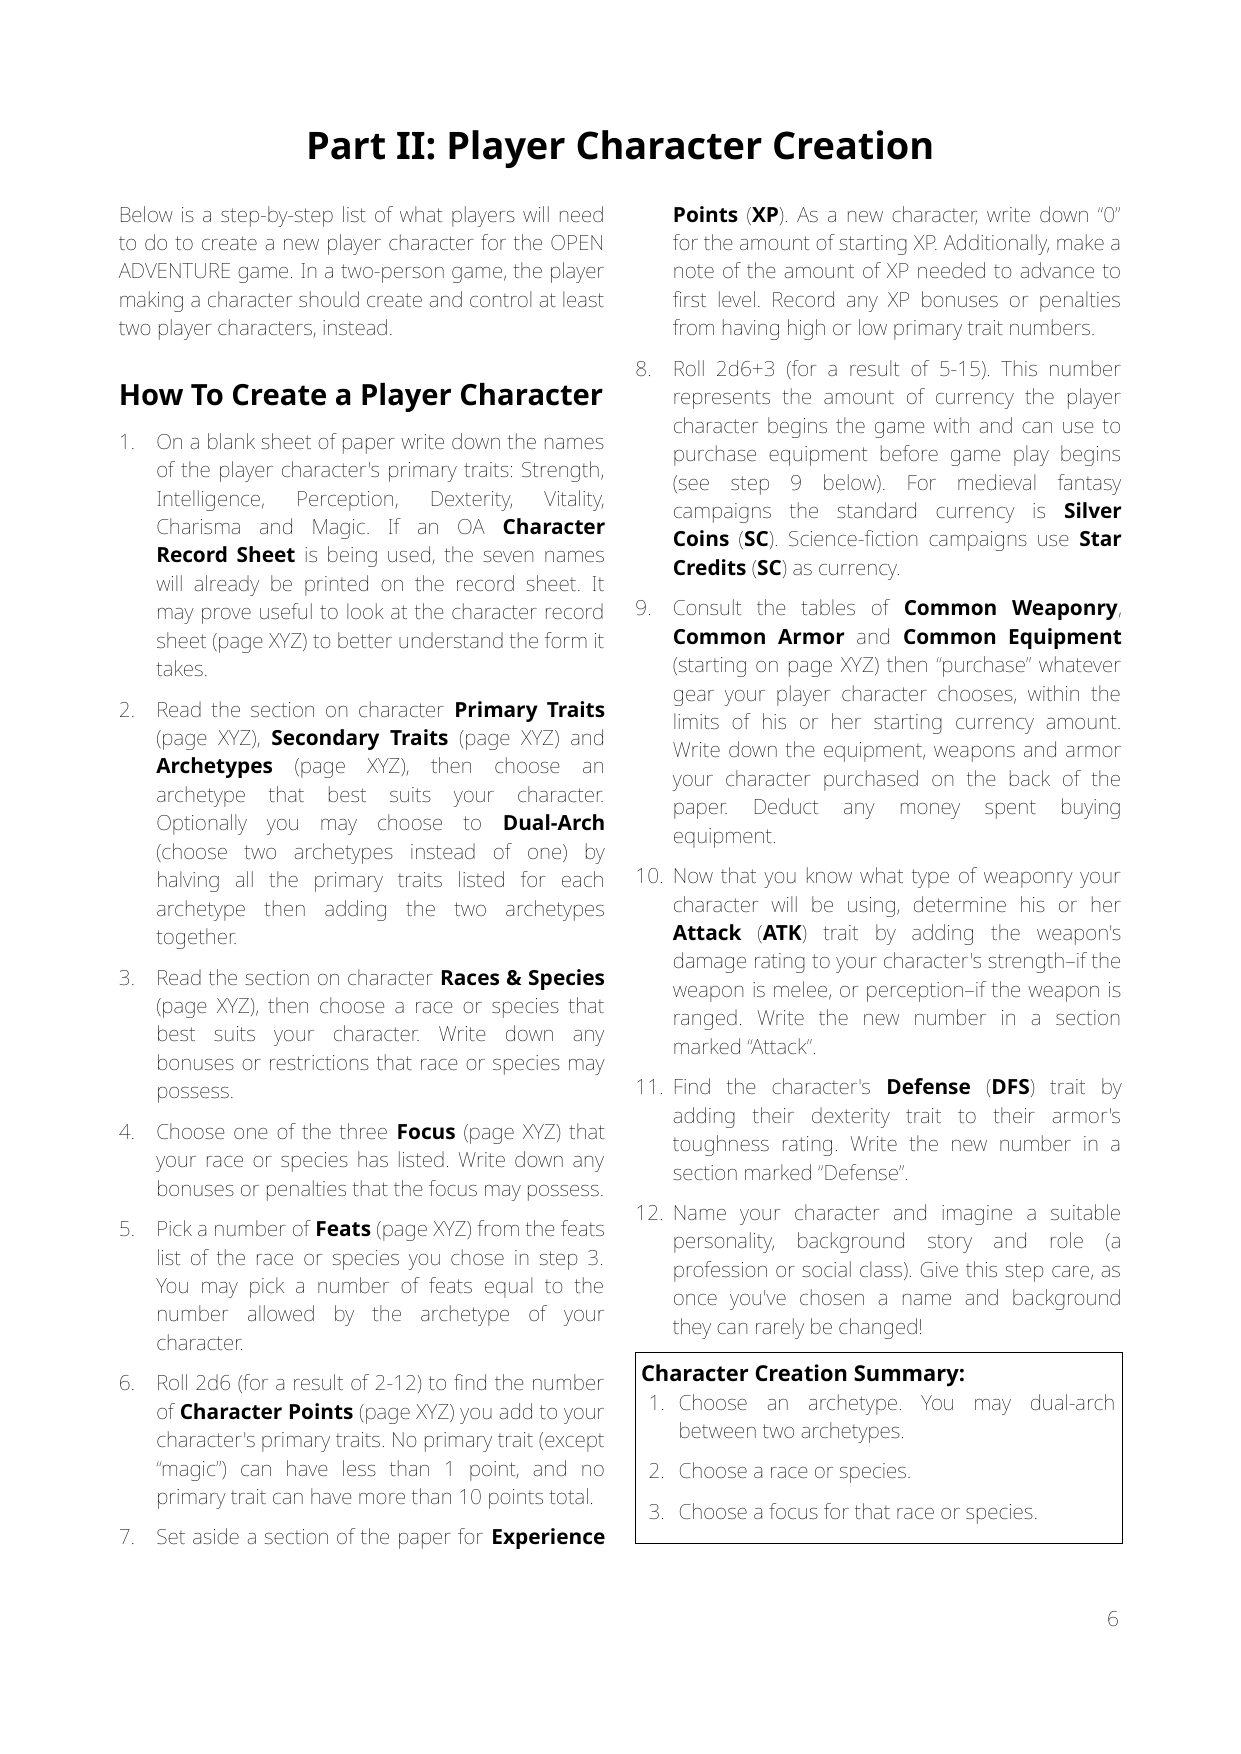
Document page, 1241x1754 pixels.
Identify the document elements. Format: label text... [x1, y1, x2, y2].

list Read the section on character Primary Traits (page XYZ), Secondary Traits (page XYZ) and Archetypes (page XYZ), then choose an archetype that best suits your character. Optionally you may choose to Dual-Arch (choose two archetypes instead of one) by halving all the primary traits listed for each archetype then adding the two archetypes together. [118, 695, 605, 951]
list Read the section on character Races & Species (page XYZ), then choose a race or species that best suits your character. Write down any bonuses or restrictions that race or species may possess. [118, 963, 605, 1105]
list Name your character and imagine a suitable personality, background story and role (a profession or social class). Give this step care, as once you've chosen a name and background they can rarely be changed! [635, 1198, 1122, 1340]
list Roll 2d6+3 (for a result of 5-15). This number represents the amount of currency the player character begins the game with and can use to purchase equipment before game play begins (see step 9 below). For medieval fantasy campaigns the standard currency is Silver Coins (SC). Science-fiction campaigns use Star Credits (SC) as currency. [635, 354, 1122, 581]
text Below is a step-by-step list of what players will need to do to create a new player character for the OPEN ADVENTURE game. In a two-person game, the player making a character should create and control at least two player characters, instead. [118, 200, 605, 342]
list Now that you know what type of weaponry your character will be using, determine his or her Attack (ATK) trait by adding the weapon's damage rating to your character's strength–if the weapon is melee, or perception–if the weapon is ranged. Write the new number in a section marked “Attack”. [635, 861, 1122, 1060]
list Pick a number of Feats (page XYZ) from the feats list of the race or species you chose in step 3. You may pick a number of feats equal to the number allowed by the archetype of your character. [118, 1214, 605, 1356]
list Choose one of the three Focus (page XYZ) that your race or species has listed. Write down any bonuses or penalties that the focus may possess. [118, 1117, 605, 1202]
table_header Character Creation Summary: Choose an archetype. You may dual-arch between two archetypes. Choose a race or species. Choose a focus for that race or species. Choose a number of feats for that race or species as allowed by the archetype chosen. Roll 2d6 and add that many character points to your character's primary traits. Apply any bonuses or detriments from archetypes, race or species and focus. Roll 2d6+3 for initial currency and buy starting gear. Determine attack and defense traits. Choose a name, personality, background and role for your player character. [636, 1353, 1122, 1543]
list Find the character's Defense (DFS) trait by adding their dexterity trait to their armor's toughness rating. Write the new number in a section marked “Defense”. [635, 1072, 1122, 1186]
list Set aside a section of the paper for Experience [118, 1522, 605, 1551]
list Roll 2d6 (for a result of 2-12) to find the number of Character Points (page XYZ) you add to your character's primary traits. No primary trait (except “magic”) can have less than 1 point, and no primary trait can have more than 10 points total. [118, 1368, 605, 1511]
list On a blank sheet of paper write down the names of the player character's primary traits: Strength, Intelligence, Perception, Dexterity, Vitality, Charisma and Magic. If an OA Character Record Sheet is being used, the seven names will already be printed on the record sheet. It may prove useful to look at the character record sheet (page XYZ) to better understand the form it takes. [118, 427, 605, 683]
list Points (XP). As a new character, write down “0” for the amount of starting XP. Additionally, make a note of the amount of XP needed to advance to first level. Record any XP bonuses or penalties from having high or low primary trait numbers. [635, 200, 1122, 342]
list Consult the tables of Common Weaponry, Common Armor and Common Equipment (starting on page XYZ) then “purchase” whatever gear your player character chooses, within the limits of his or her starting currency amount. Write down the equipment, weapons and armor your character purchased on the back of the paper. Deduct any money spent buying equipment. [635, 593, 1122, 849]
subtitle How To Create a Player Character [118, 375, 605, 414]
